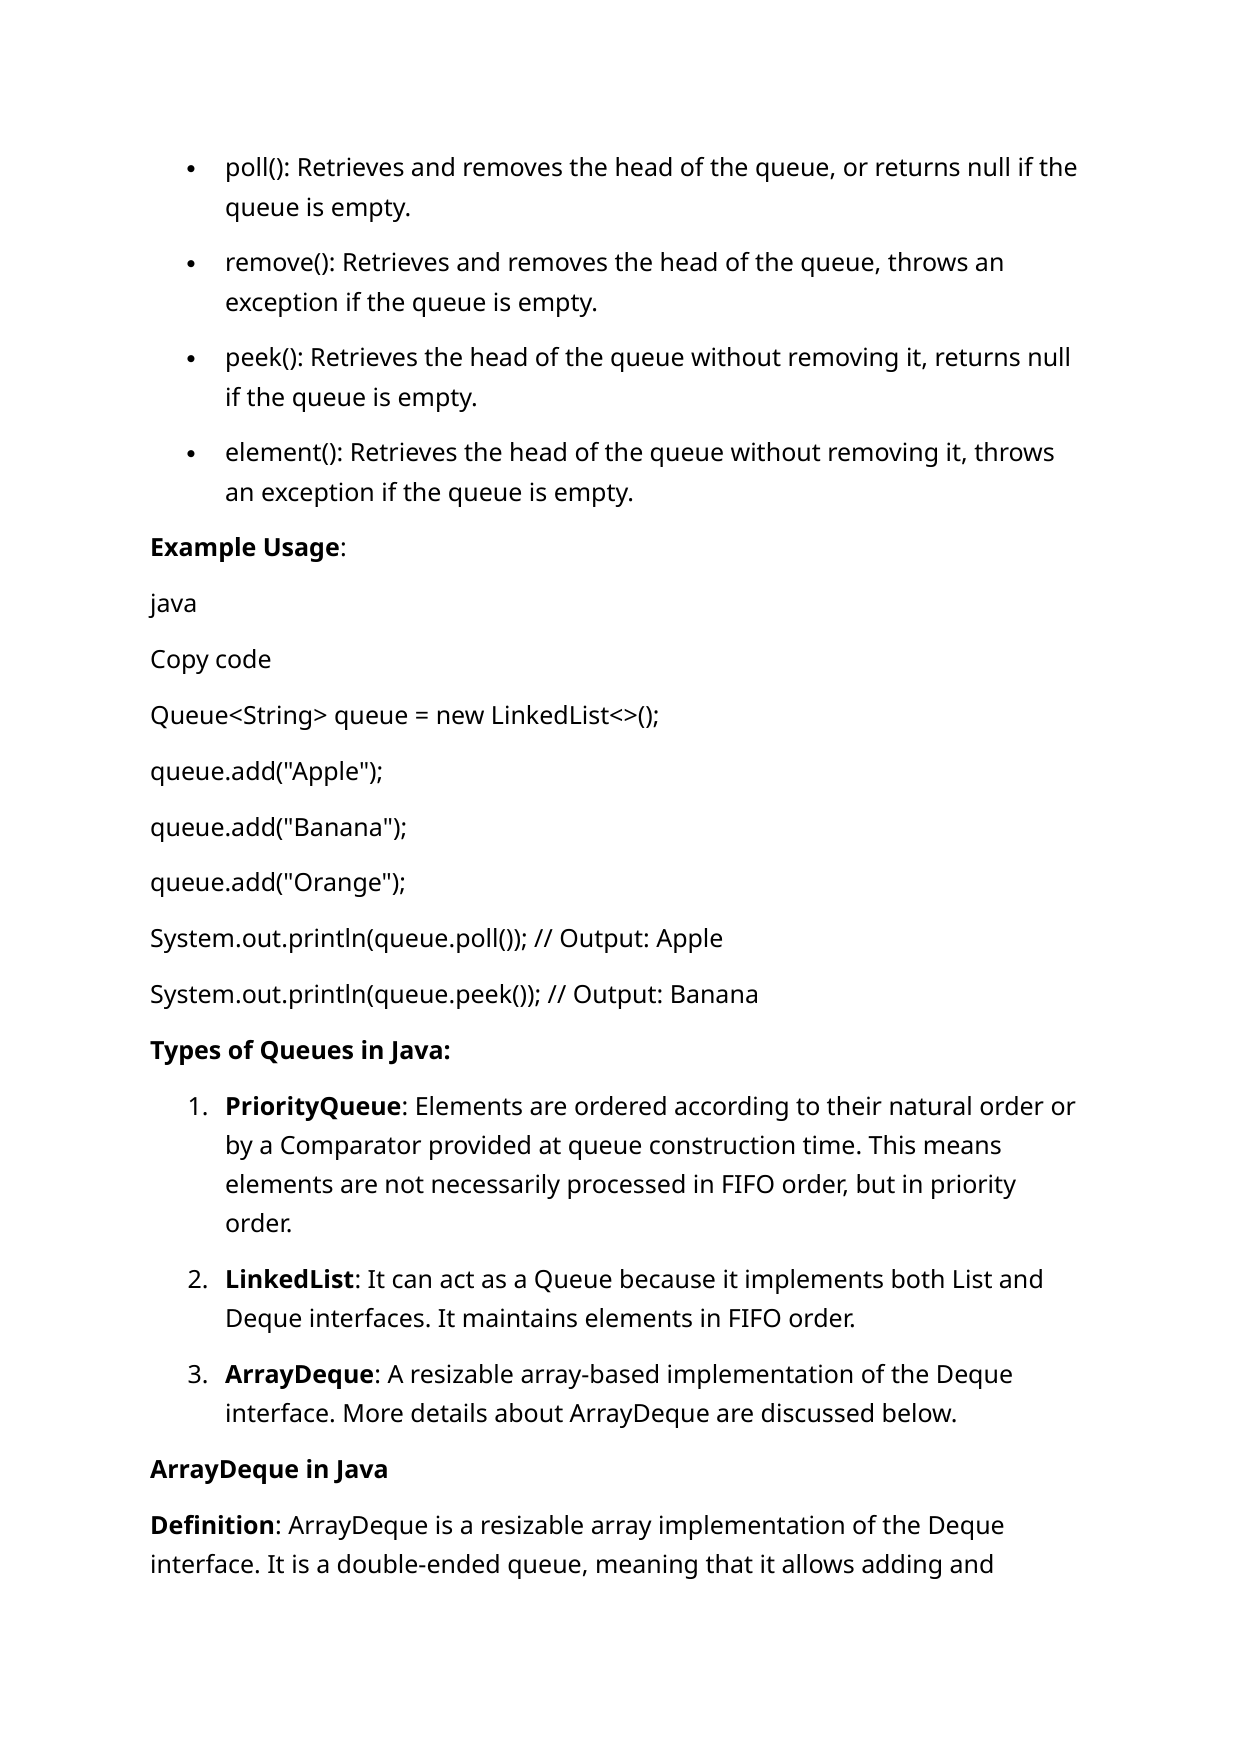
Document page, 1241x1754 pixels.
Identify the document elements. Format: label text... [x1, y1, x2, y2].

text queue.add("Banana"); [150, 809, 1090, 843]
list poll(): Retrieves and removes the head of the queue, or returns null if the queue is empty. [187, 150, 1090, 223]
text Example Usage: [150, 530, 1090, 564]
text Copy code [150, 642, 1090, 676]
text Types of Queues in Java: [150, 1032, 1090, 1067]
list peek(): Retrieves the head of the queue without removing it, returns null if the queue is empty. [187, 340, 1090, 413]
text queue.add("Orange"); [150, 865, 1090, 899]
list PriorityQueue: Elements are ordered according to their natural order or by a Comparator provided at queue construction time. This means elements are not necessarily processed in FIFO order, but in priority order. [187, 1088, 1090, 1240]
list element(): Retrieves the head of the queue without removing it, throws an exception if the queue is empty. [187, 435, 1090, 508]
text Definition: ArrayDeque is a resizable array implementation of the Deque interface. It is a double-ended queue, meaning that it allows adding and [150, 1507, 1090, 1581]
list LinkedList: It can act as a Queue because it implements both List and Deque interfaces. It maintains elements in FIFO order. [187, 1262, 1090, 1335]
text System.out.println(queue.peek()); // Output: Banana [150, 977, 1090, 1011]
text System.out.println(queue.poll()); // Output: Apple [150, 921, 1090, 955]
text ArrayDeque in Java [150, 1452, 1090, 1486]
text Queue<String> queue = new LinkedList<>(); [150, 697, 1090, 732]
text java [150, 586, 1090, 620]
list ArrayDeque: A resizable array-based implementation of the Deque interface. More details about ArrayDeque are discussed below. [187, 1357, 1090, 1430]
text queue.add("Apple"); [150, 753, 1090, 787]
list remove(): Retrieves and removes the head of the queue, throws an exception if the queue is empty. [187, 245, 1090, 318]
